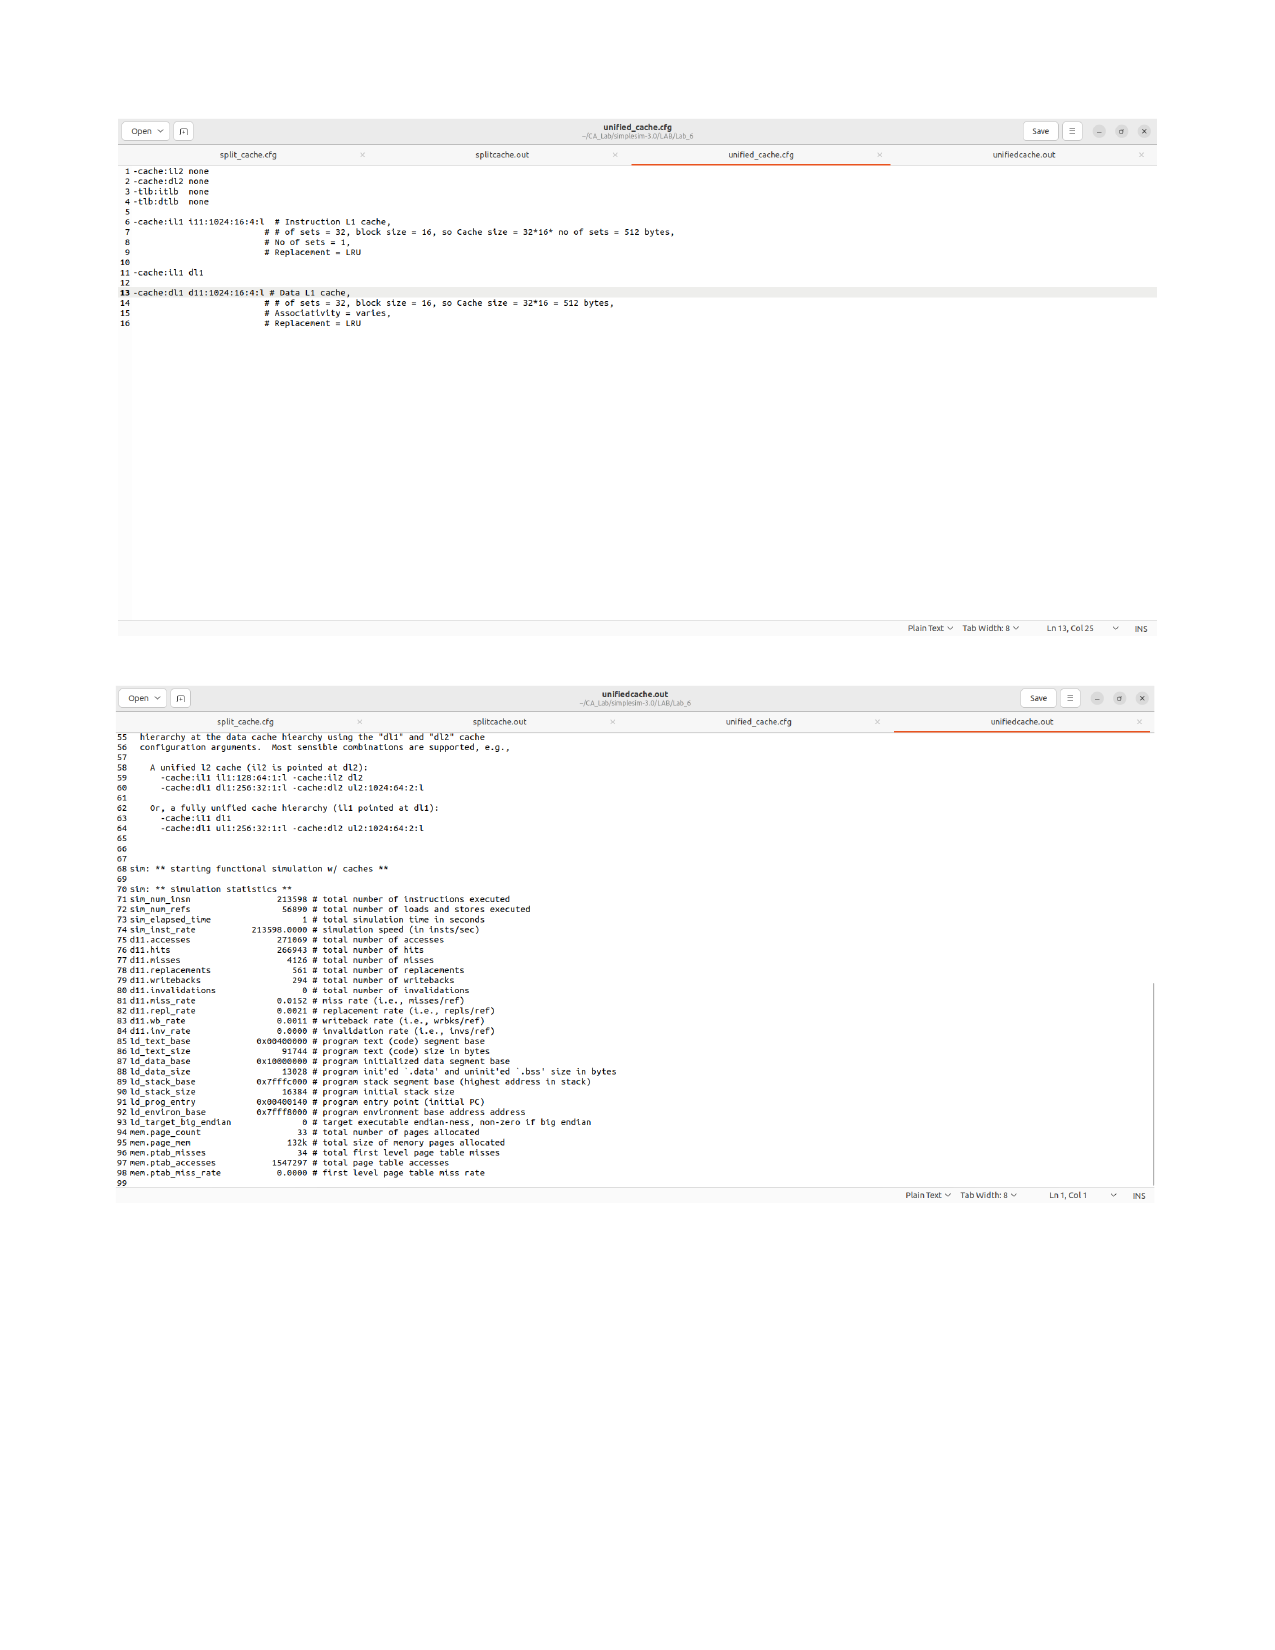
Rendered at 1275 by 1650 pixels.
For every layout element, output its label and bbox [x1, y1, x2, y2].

picture [118, 118, 1157, 636]
picture [115, 685, 1155, 1203]
